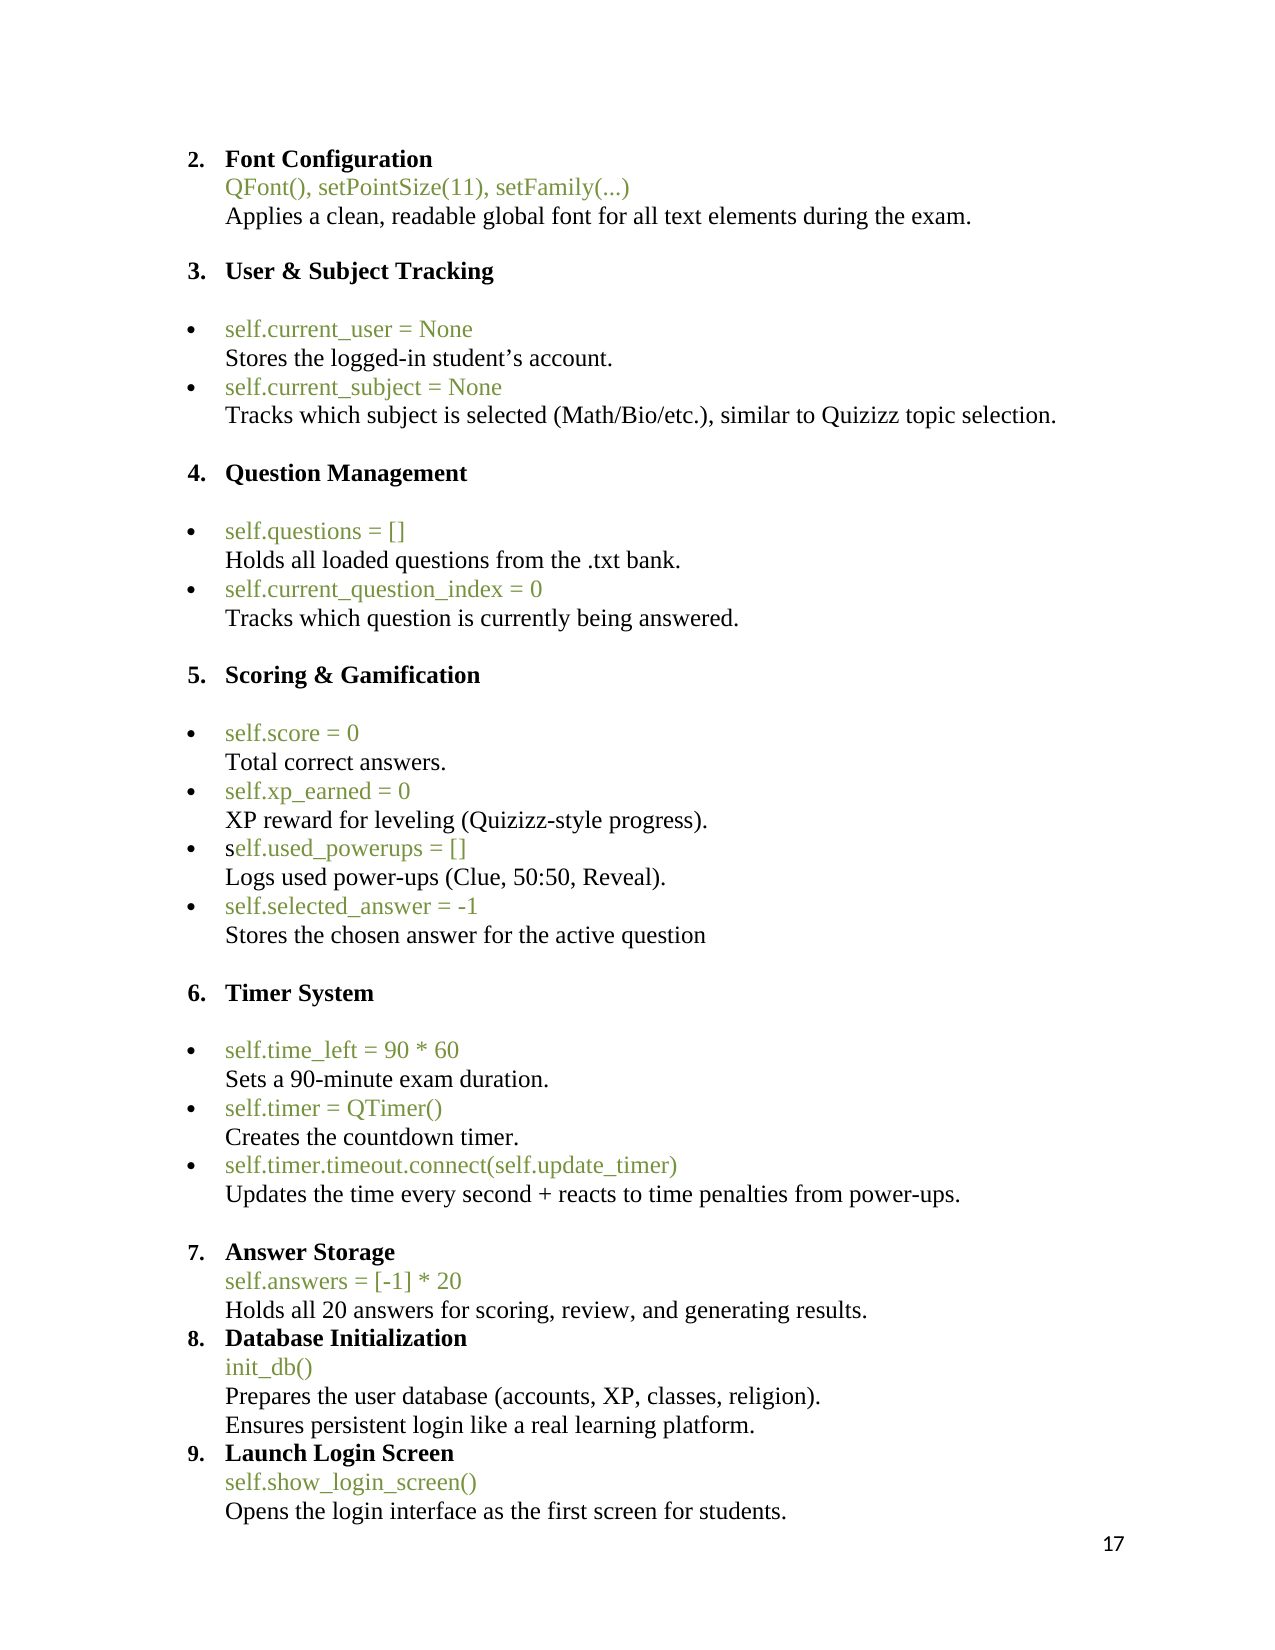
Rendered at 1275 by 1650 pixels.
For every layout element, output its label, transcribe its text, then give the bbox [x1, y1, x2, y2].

list User & Subject Tracking [187, 256, 1162, 285]
list Font Configuration QFont(), setPointSize(11), setFamily(...) Applies a clean, readable global font for all text elements during the exam. [187, 144, 1162, 256]
list self.xp_earned = 0 XP reward for leveling (Quizizz-style progress). [187, 776, 1162, 833]
list Question Management [187, 458, 1162, 487]
list self.current_subject = None Tracks which subject is selected (Math/Bio/etc.), similar to Quizizz topic selection. [187, 372, 1162, 429]
list self.time_left = 90 * 60 Sets a 90-minute exam duration. [187, 1036, 1162, 1093]
list self.timer = QTimer() Creates the countdown timer. [187, 1093, 1162, 1151]
list self.current_question_index = 0 Tracks which question is currently being answered. [187, 574, 1162, 631]
list self.score = 0 Total correct answers. [187, 718, 1162, 776]
list Database Initialization init_db() Prepares the user database (accounts, XP, classes, religion). Ensures persistent login like a real learning platform. [187, 1323, 1162, 1438]
list self.questions = [] Holds all loaded questions from the .txt bank. [187, 516, 1162, 574]
list self.used_powerups = [] Logs used power-ups (Clue, 50:50, Reveal). [187, 833, 1162, 891]
list Scoring & Gamification [187, 661, 1162, 689]
list self.timer.timeout.connect(self.update_timer) Updates the time every second + reacts to time penalties from power-ups. [187, 1151, 1162, 1208]
list self.selected_answer = -1 Stores the chosen answer for the active question [187, 891, 1162, 948]
list Answer Storage self.answers = [-1] * 20 Holds all 20 answers for scoring, review, and generating results. [187, 1237, 1162, 1323]
list self.current_user = None Stores the logged-in student’s account. [187, 314, 1162, 372]
list Timer System [187, 978, 1162, 1006]
list Launch Login Screen self.show_login_screen() Opens the login interface as the first screen for students. [187, 1438, 1162, 1525]
